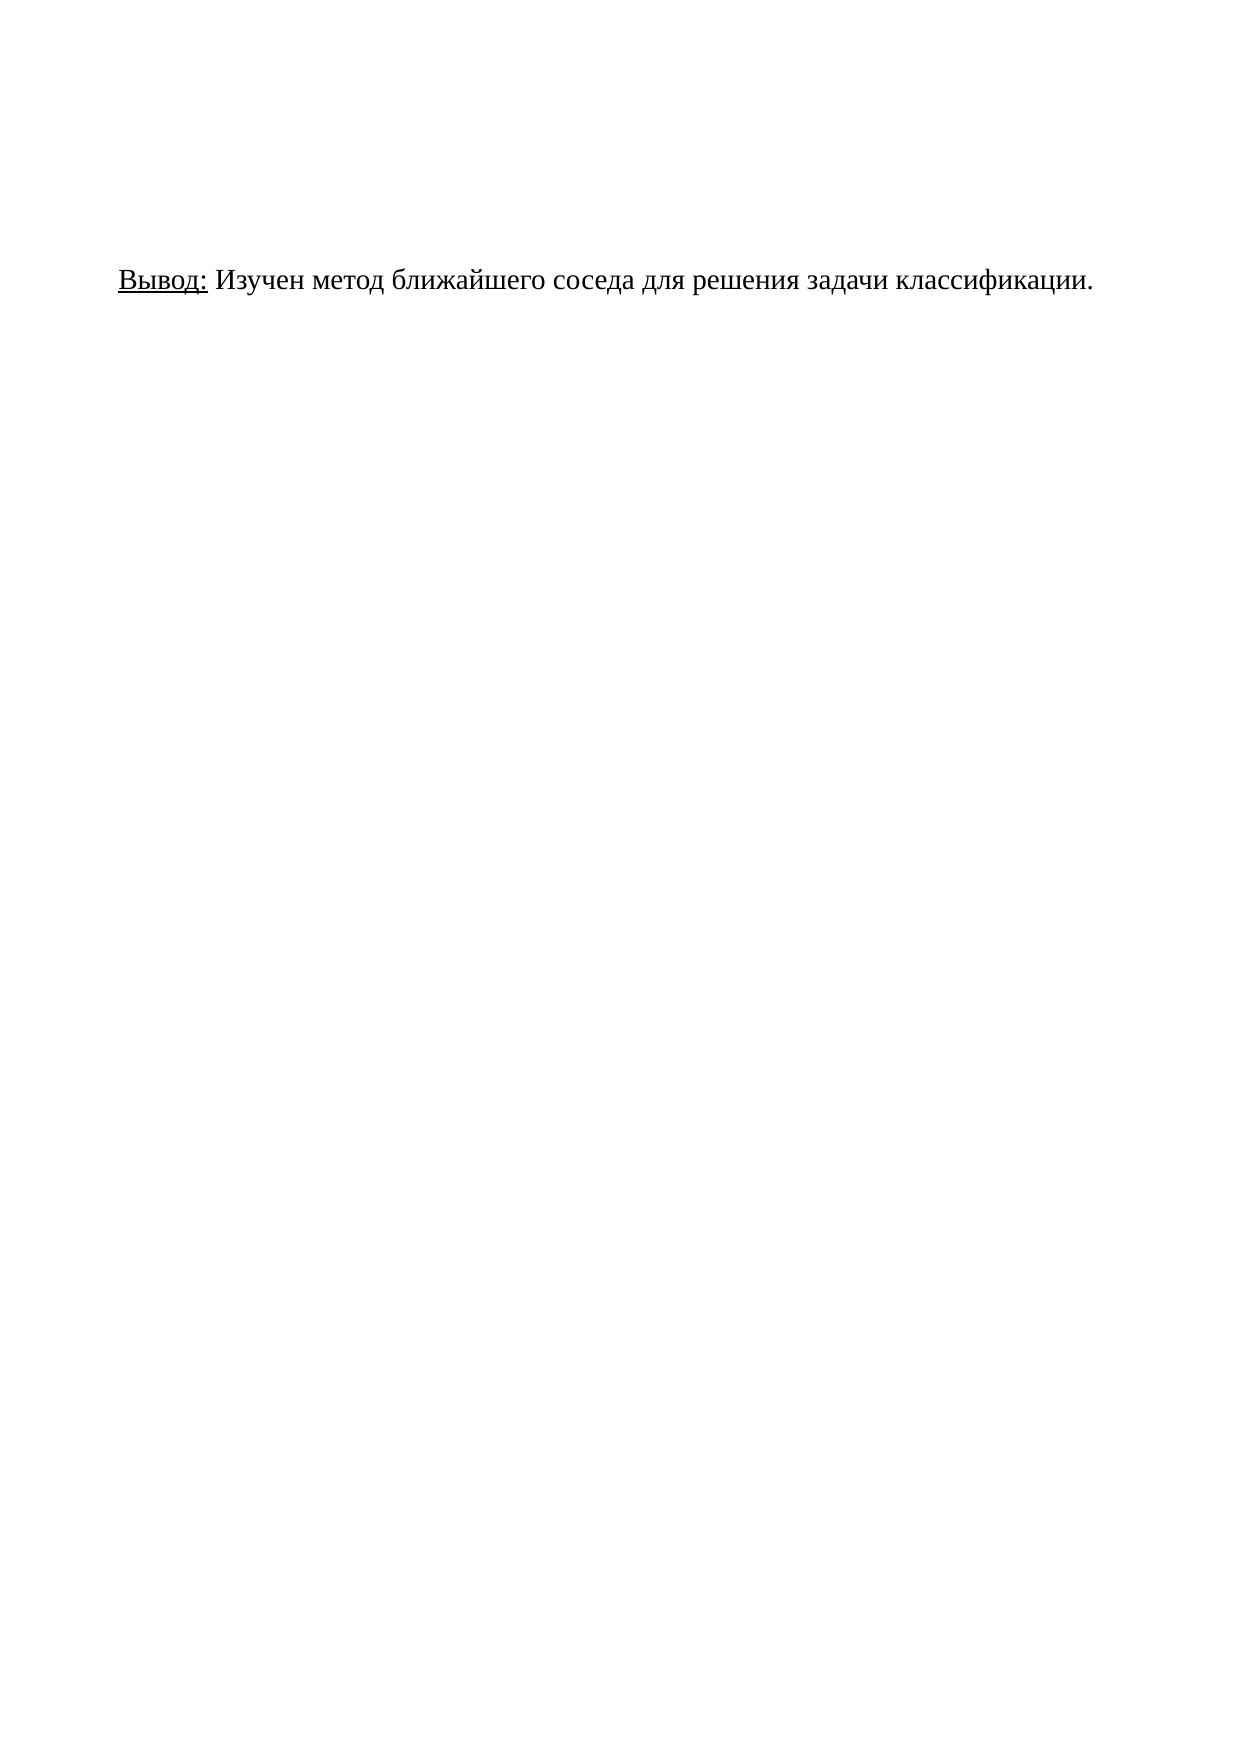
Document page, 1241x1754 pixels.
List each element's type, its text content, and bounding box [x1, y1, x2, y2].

text Вывод: Изучен метод ближайшего соседа для решения задачи классификации. [118, 262, 1122, 295]
